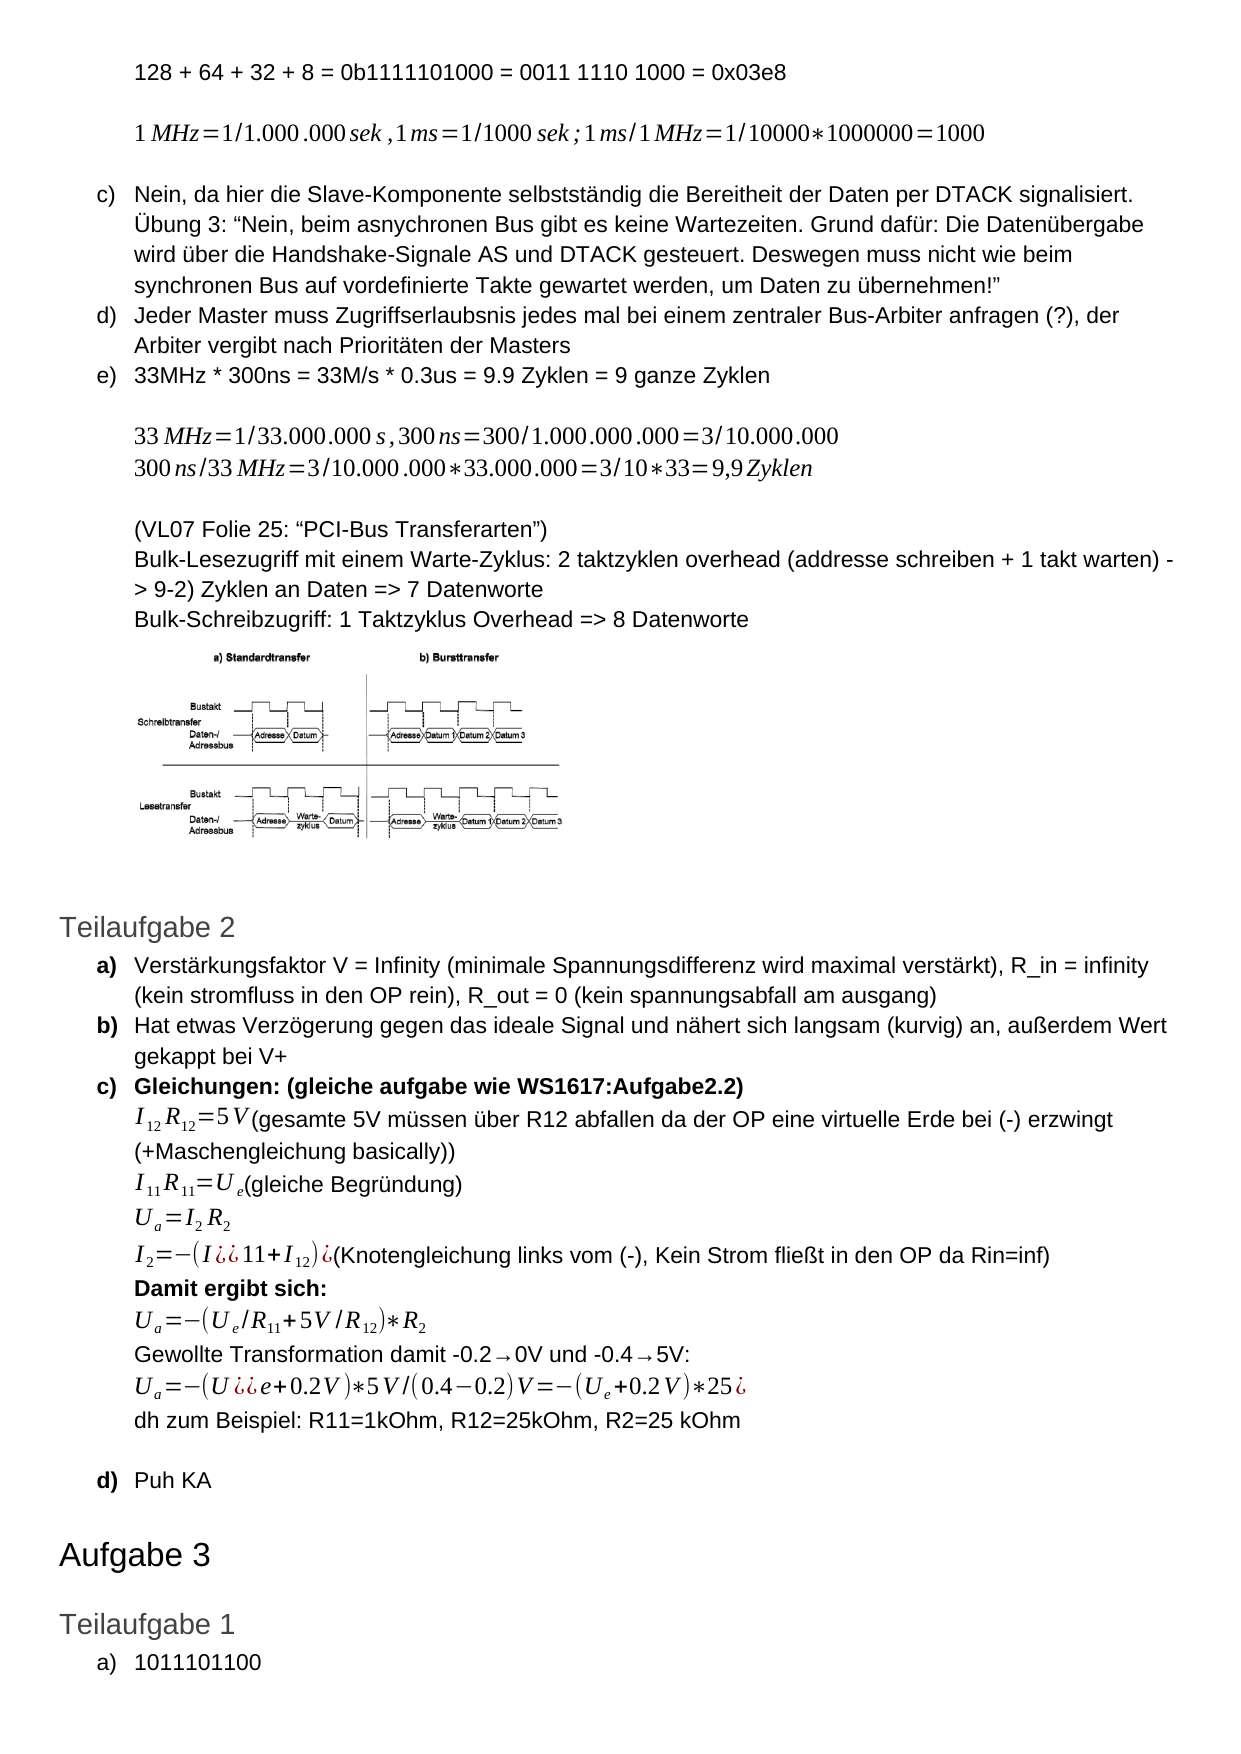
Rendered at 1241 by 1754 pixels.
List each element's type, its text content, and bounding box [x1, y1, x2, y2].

list 33MHz * 300ns = 33M/s * 0.3us = 9.9 Zyklen = 9 ganze Zyklen [96, 362, 1181, 389]
text (gesamte 5V müssen über R12 abfallen da der OP eine virtuelle Erde bei (-) erzwingt (+Maschengleichung basically)) [134, 1103, 1181, 1164]
text (gleiche Begründung) [134, 1168, 1181, 1200]
list 1011101100 [96, 1648, 1181, 1675]
text Bulk-Lesezugriff mit einem Warte-Zyklus: 2 taktzyklen overhead (addresse schreiben + 1 takt warten) -> 9-2) Zyklen an Daten => 7 Datenworte [134, 546, 1181, 603]
text (VL07 Folie 25: “PCI-Bus Transferarten”) [134, 516, 1181, 542]
list Gleichungen: (gleiche aufgabe wie WS1617:Aufgabe2.2) [96, 1073, 1181, 1099]
text dh zum Beispiel: R11=1kOhm, R12=25kOhm, R2=25 kOhm [134, 1407, 1181, 1433]
text Gewollte Transformation damit -0.2→0V und -0.4→5V: [134, 1341, 1181, 1367]
text (Knotengleichung links vom (-), Kein Strom fließt in den OP da Rin=inf) [134, 1239, 1181, 1271]
list Puh KA [96, 1467, 1181, 1493]
text Damit ergibt sich: [134, 1275, 1181, 1301]
list 128 + 64 + 32 + 8 = 0b1111101000 = 0011 1110 1000 = 0x03e8 [96, 59, 1181, 85]
subtitle Teilaufgabe 2 [59, 910, 1181, 944]
subtitle Aufgabe 3 [59, 1535, 1181, 1573]
list Jeder Master muss Zugriffserlaubsnis jedes mal bei einem zentraler Bus-Arbiter anfragen (?), der Arbiter vergibt nach Prioritäten der Masters [96, 302, 1181, 358]
list Hat etwas Verzögerung gegen das ideale Signal und nähert sich langsam (kurvig) an, außerdem Wert gekappt bei V+ [96, 1012, 1181, 1069]
list Verstärkungsfaktor V = Infinity (minimale Spannungsdifferenz wird maximal verstärkt), R_in = infinity (kein stromfluss in den OP rein), R_out = 0 (kein spannungsabfall am ausgang) [96, 952, 1181, 1008]
text Bulk-Schreibzugriff: 1 Taktzyklus Overhead => 8 Datenworte [134, 606, 1181, 633]
list Nein, da hier die Slave-Komponente selbstständig die Bereitheit der Daten per DTACK signalisiert. Übung 3: “Nein, beim asnychronen Bus gibt es keine Wartezeiten. Grund dafür: Die Datenübergabe wird über die Handshake-Signale AS und DTACK gesteuert. Deswegen muss nicht wie beim synchronen Bus auf vordefinierte Takte gewartet werden, um Daten zu übernehmen!” [96, 181, 1181, 298]
subtitle Teilaufgabe 1 [59, 1607, 1181, 1640]
picture [133, 636, 565, 843]
